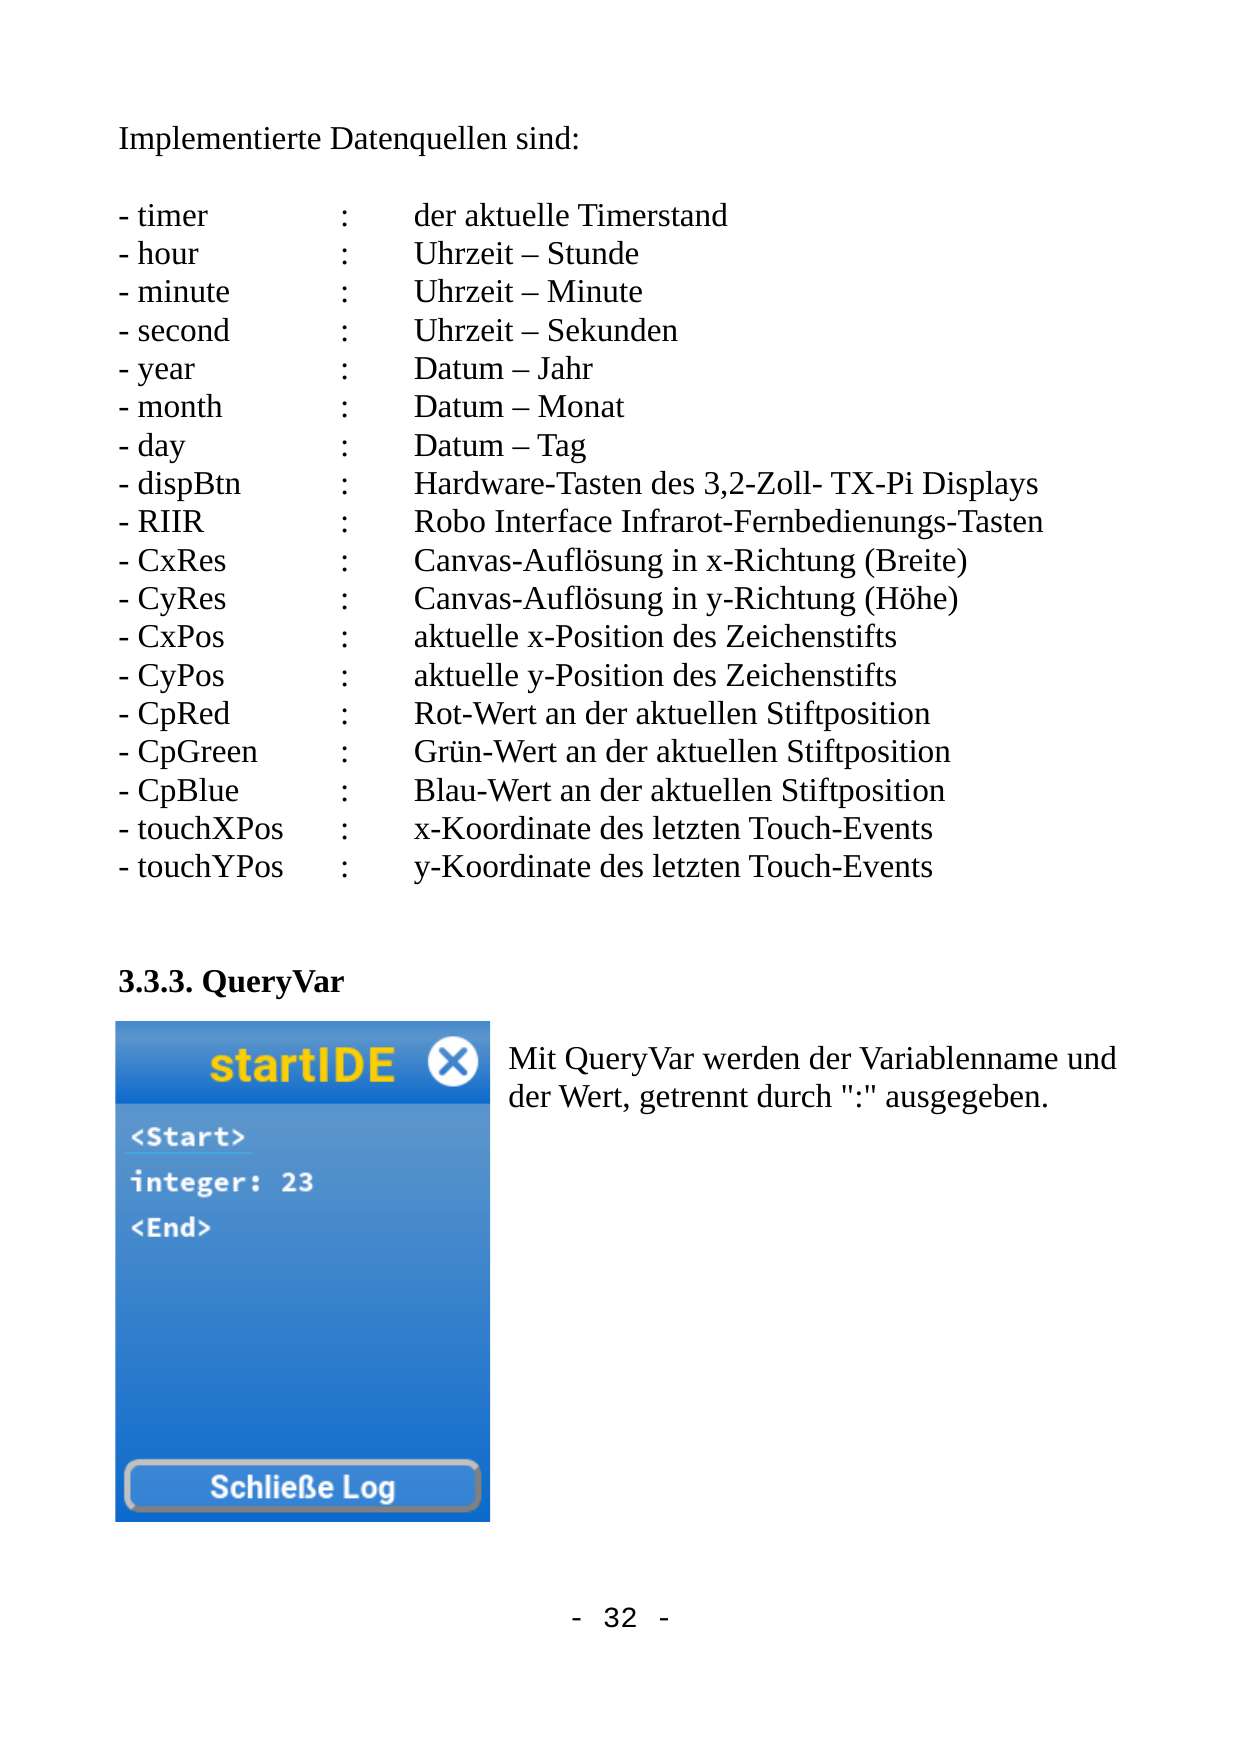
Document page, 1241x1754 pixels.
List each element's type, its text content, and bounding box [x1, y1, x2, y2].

text - touchXPos : x-Koordinate des letzten Touch-Events [118, 808, 1122, 846]
text - month : Datum – Monat [118, 386, 1122, 425]
text - minute : Uhrzeit – Minute [118, 271, 1122, 310]
text - year : Datum – Jahr [118, 348, 1122, 386]
text - hour : Uhrzeit – Stunde [118, 233, 1122, 271]
text - second : Uhrzeit – Sekunden [118, 310, 1122, 348]
text - CyRes : Canvas-Auflösung in y-Richtung (Höhe) [118, 578, 1122, 616]
text - CxPos : aktuelle x-Position des Zeichenstifts [118, 616, 1122, 655]
text Implementierte Datenquellen sind: [118, 118, 1122, 156]
text - CpGreen : Grün-Wert an der aktuellen Stiftposition [118, 731, 1122, 770]
text - timer : der aktuelle Timerstand [118, 195, 1122, 233]
picture [115, 1021, 491, 1522]
text - CyPos : aktuelle y-Position des Zeichenstifts [118, 655, 1122, 693]
text - dispBtn : Hardware-Tasten des 3,2-Zoll- TX-Pi Displays [118, 463, 1122, 501]
text - RIIR : Robo Interface Infrarot-Fernbedienungs-Tasten [118, 501, 1122, 540]
text 3.3.3. QueryVar [118, 961, 1122, 1000]
text - touchYPos : y-Koordinate des letzten Touch-Events [118, 846, 1122, 885]
text - CxRes : Canvas-Auflösung in x-Richtung (Breite) [118, 540, 1122, 578]
text - CpBlue : Blau-Wert an der aktuellen Stiftposition [118, 770, 1122, 808]
text - day : Datum – Tag [118, 425, 1122, 463]
text - CpRed : Rot-Wert an der aktuellen Stiftposition [118, 693, 1122, 731]
text Mit QueryVar werden der Variablenname und der Wert, getrennt durch ":" ausgegeben. [491, 1038, 1122, 1115]
